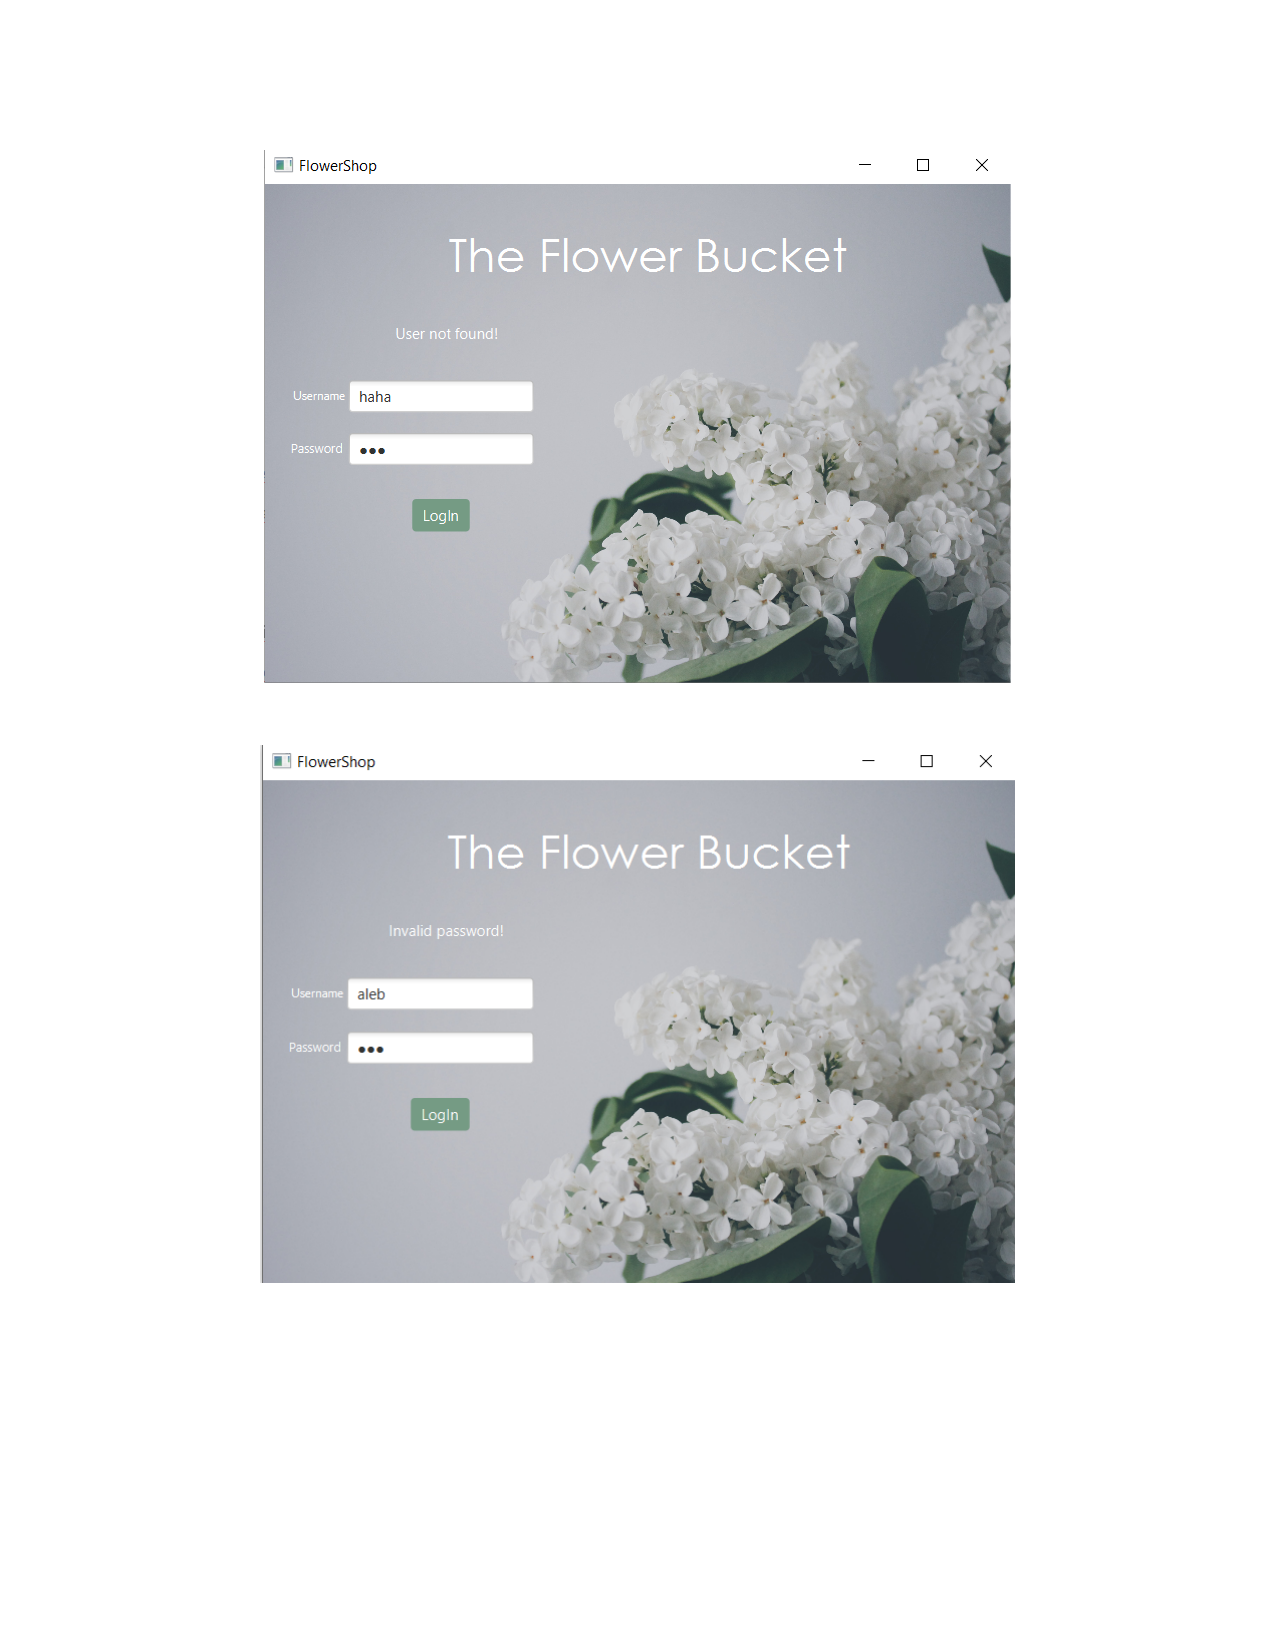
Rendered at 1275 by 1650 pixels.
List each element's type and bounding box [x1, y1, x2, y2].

picture [260, 745, 1015, 1283]
picture [264, 150, 1011, 683]
